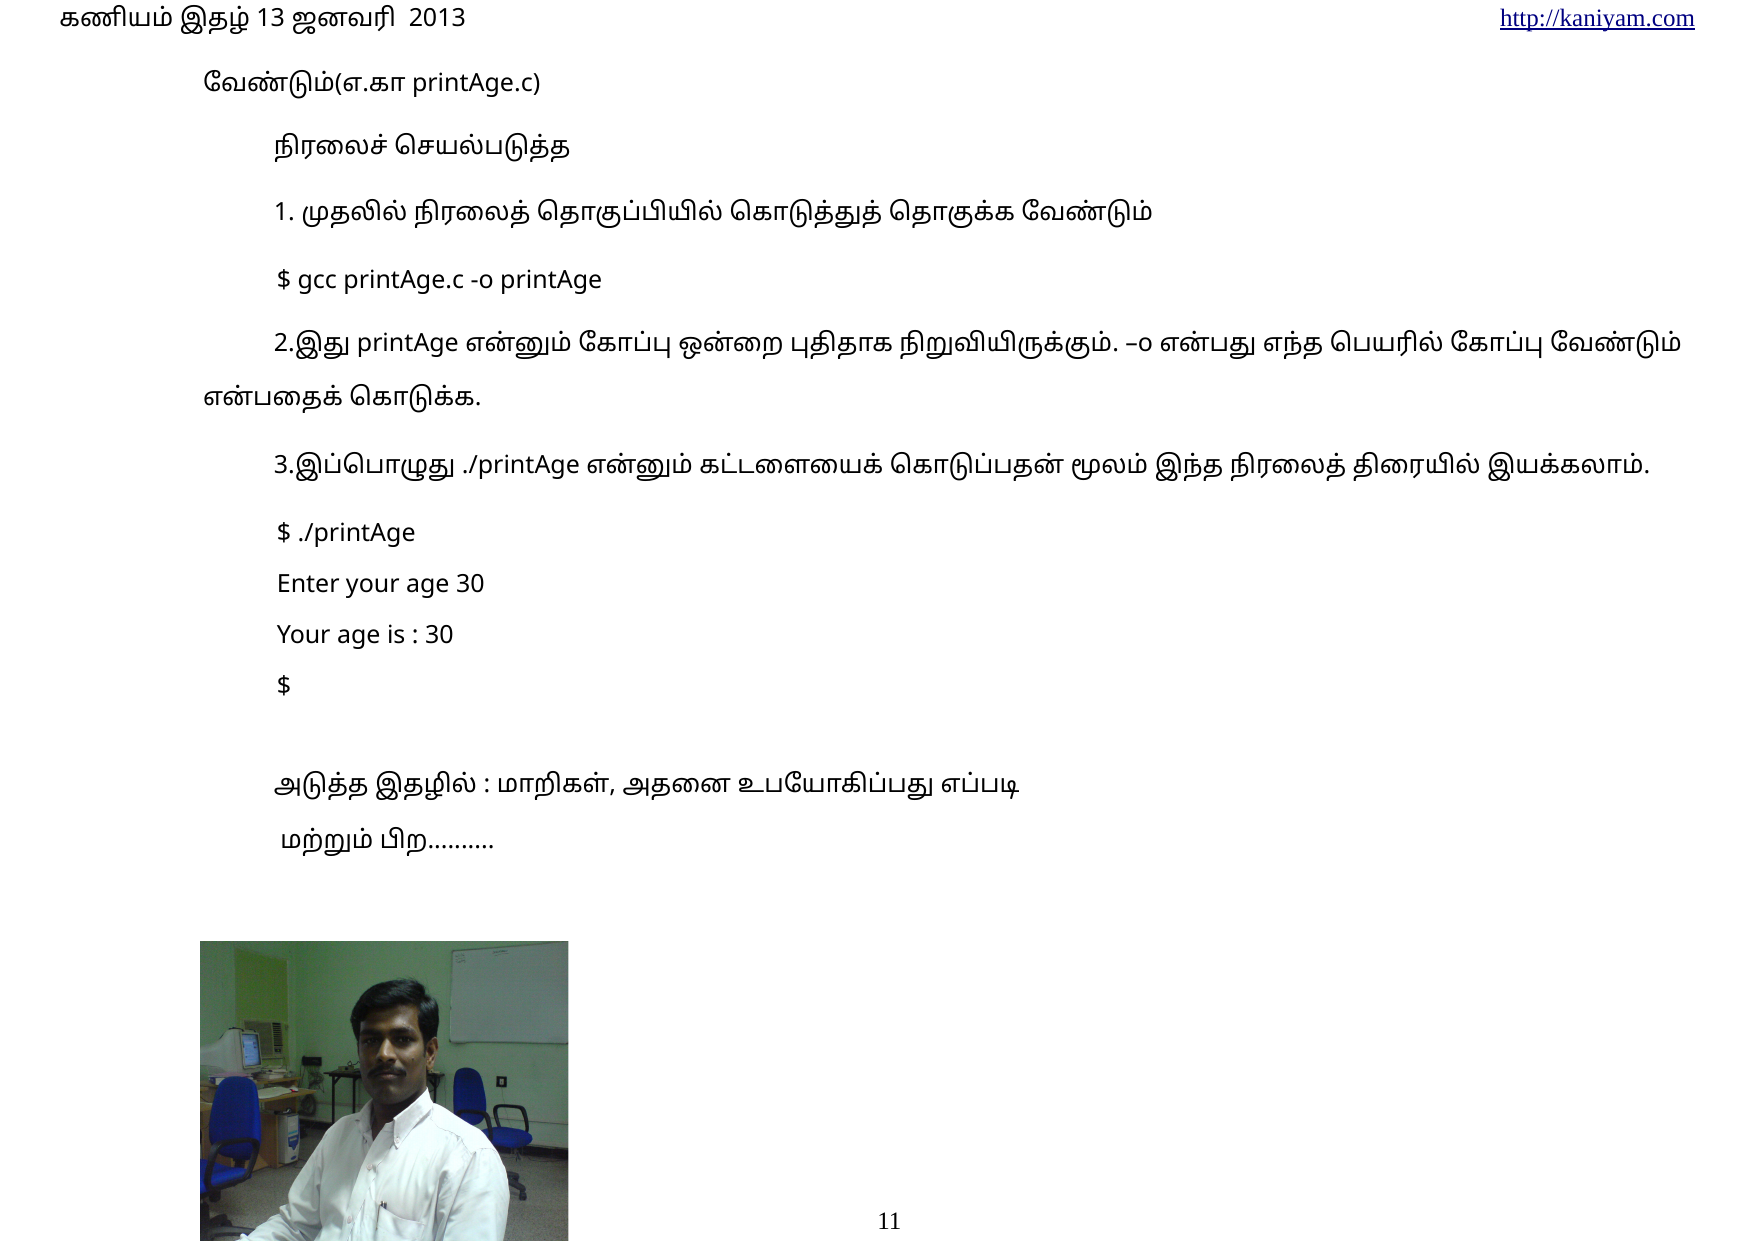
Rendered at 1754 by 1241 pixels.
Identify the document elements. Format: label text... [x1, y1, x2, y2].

picture [200, 941, 569, 1241]
text Enter your age 30 [203, 566, 1695, 600]
text $ [203, 668, 1695, 702]
text Your age is : 30 [203, 617, 1695, 651]
text 1. முதலில் நிரலைத் தொகுப்பியில் கொடுத்துத் தொகுக்க வேண்டும் [203, 194, 1695, 231]
text $ ./printAge [203, 515, 1695, 549]
text மற்றும் பிற.......... [203, 821, 1695, 858]
text அடுத்த இதழில் : மாறிகள், அதனை உபயோகிப்பது எப்படி [203, 766, 1695, 803]
text 2.இது printAge என்னும் கோப்பு ஒன்றை புதிதாக நிறுவியிருக்கும். –o என்பது எந்த பெயரில் கோப்பு வேண்டும் என்பதைக் கொடுக்க. [203, 325, 1695, 416]
text 3.இப்பொழுது ./printAge என்னும் கட்டளையைக் கொடுப்பதன் மூலம் இந்த நிரலைத் திரையில் இயக்கலாம். [203, 447, 1695, 484]
text வேண்டும்(எ.கா printAge.c) [203, 64, 1695, 101]
text $ gcc printAge.c -o printAge [203, 262, 1695, 296]
text நிரலைச் செயல்படுத்த [203, 132, 1695, 165]
